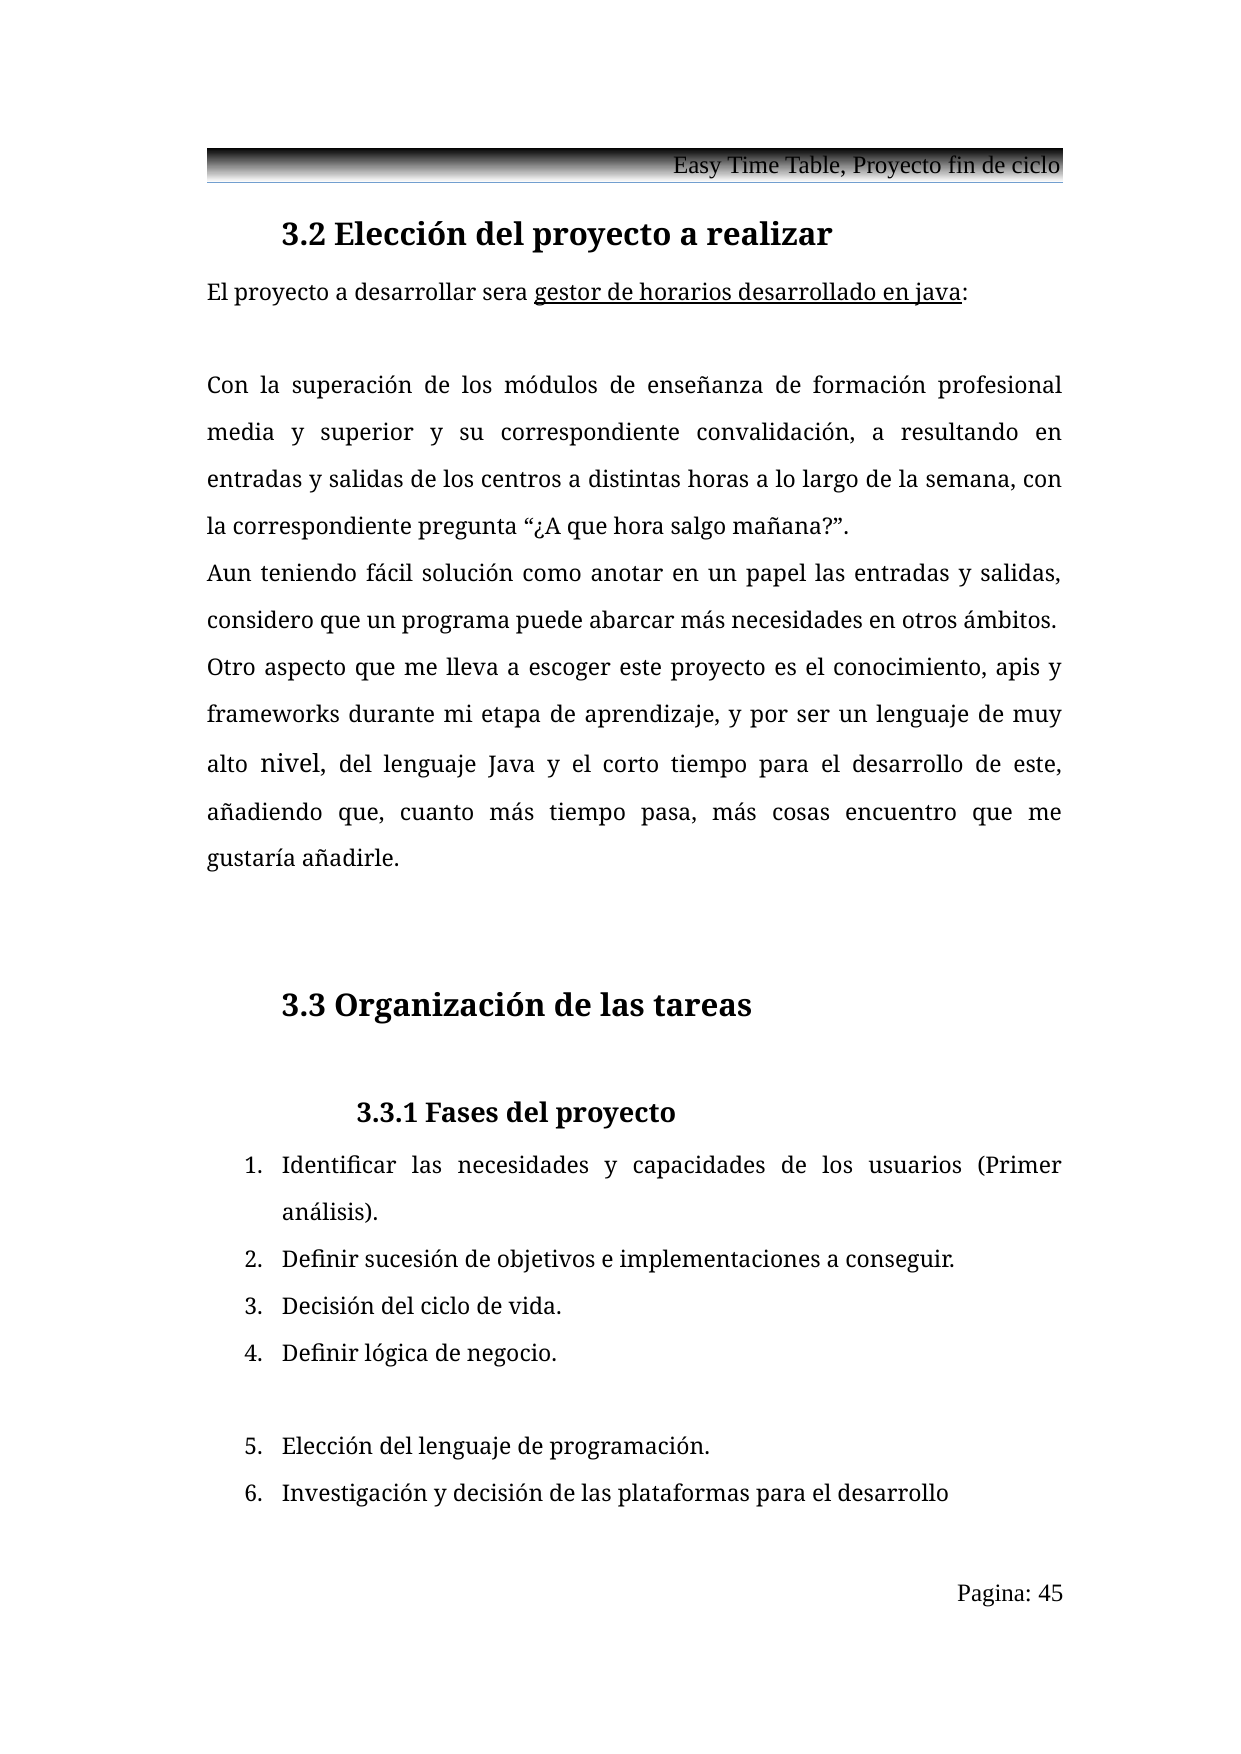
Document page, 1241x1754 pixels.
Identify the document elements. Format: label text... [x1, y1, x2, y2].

list Elección del lenguaje de programación. [244, 1430, 1063, 1461]
list Decisión del ciclo de vida. [244, 1289, 1063, 1321]
text 3.2 Elección del proyecto a realizar [207, 212, 1063, 254]
text 3.3.1 Fases del proyecto [207, 1094, 1063, 1131]
text El proyecto a desarrollar sera gestor de horarios desarrollado en java: [207, 276, 1063, 307]
list Definir sucesión de objetivos e implementaciones a conseguir. [244, 1243, 1063, 1274]
text 3.3 Organización de las tareas [207, 983, 1063, 1026]
list Identificar las necesidades y capacidades de los usuarios (Primer análisis). [244, 1149, 1063, 1227]
text Con la superación de los módulos de enseñanza de formación profesional media y superior y su correspondiente convalidación, a resultando en entradas y salidas de los centros a distintas horas a lo largo de la semana, con la correspondiente pregunta “¿A que hora salgo mañana?”. [207, 369, 1063, 541]
text Otro aspecto que me lleva a escoger este proyecto es el conocimiento, apis y frameworks durante mi etapa de aprendizaje, y por ser un lenguaje de muy alto nivel, del lenguaje Java y el corto tiempo para el desarrollo de este, añadiendo que, cuanto más tiempo pasa, más cosas encuentro que me gustaría añadirle. [207, 651, 1063, 873]
list Definir lógica de negocio. [244, 1336, 1063, 1368]
list Investigación y decisión de las plataformas para el desarrollo [244, 1477, 1063, 1508]
text Aun teniendo fácil solución como anotar en un papel las entradas y salidas, considero que un programa puede abarcar más necesidades en otros ámbitos. [207, 557, 1063, 635]
